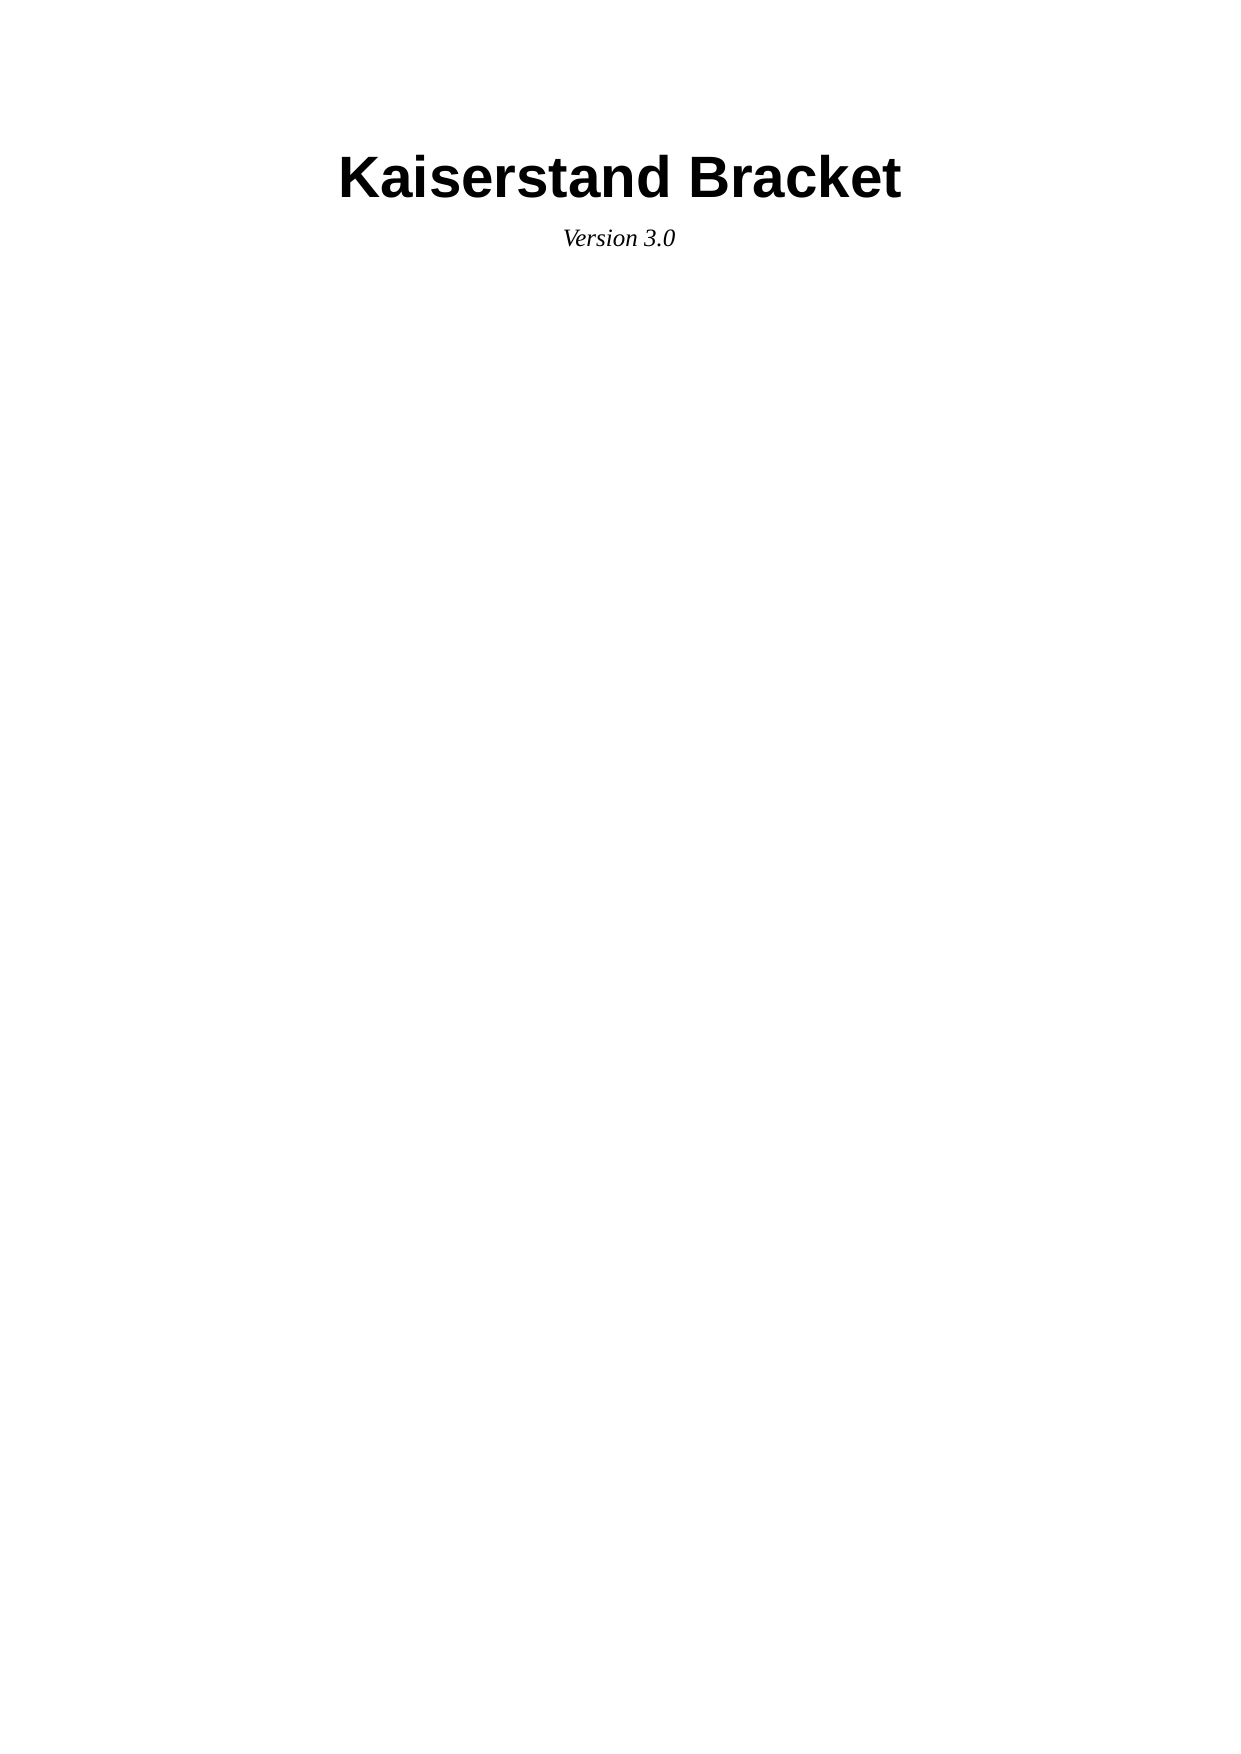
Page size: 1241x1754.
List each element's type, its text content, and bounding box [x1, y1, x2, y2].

title Kaiserstand Bracket [118, 143, 1122, 210]
text Version 3.0 [118, 223, 1122, 251]
